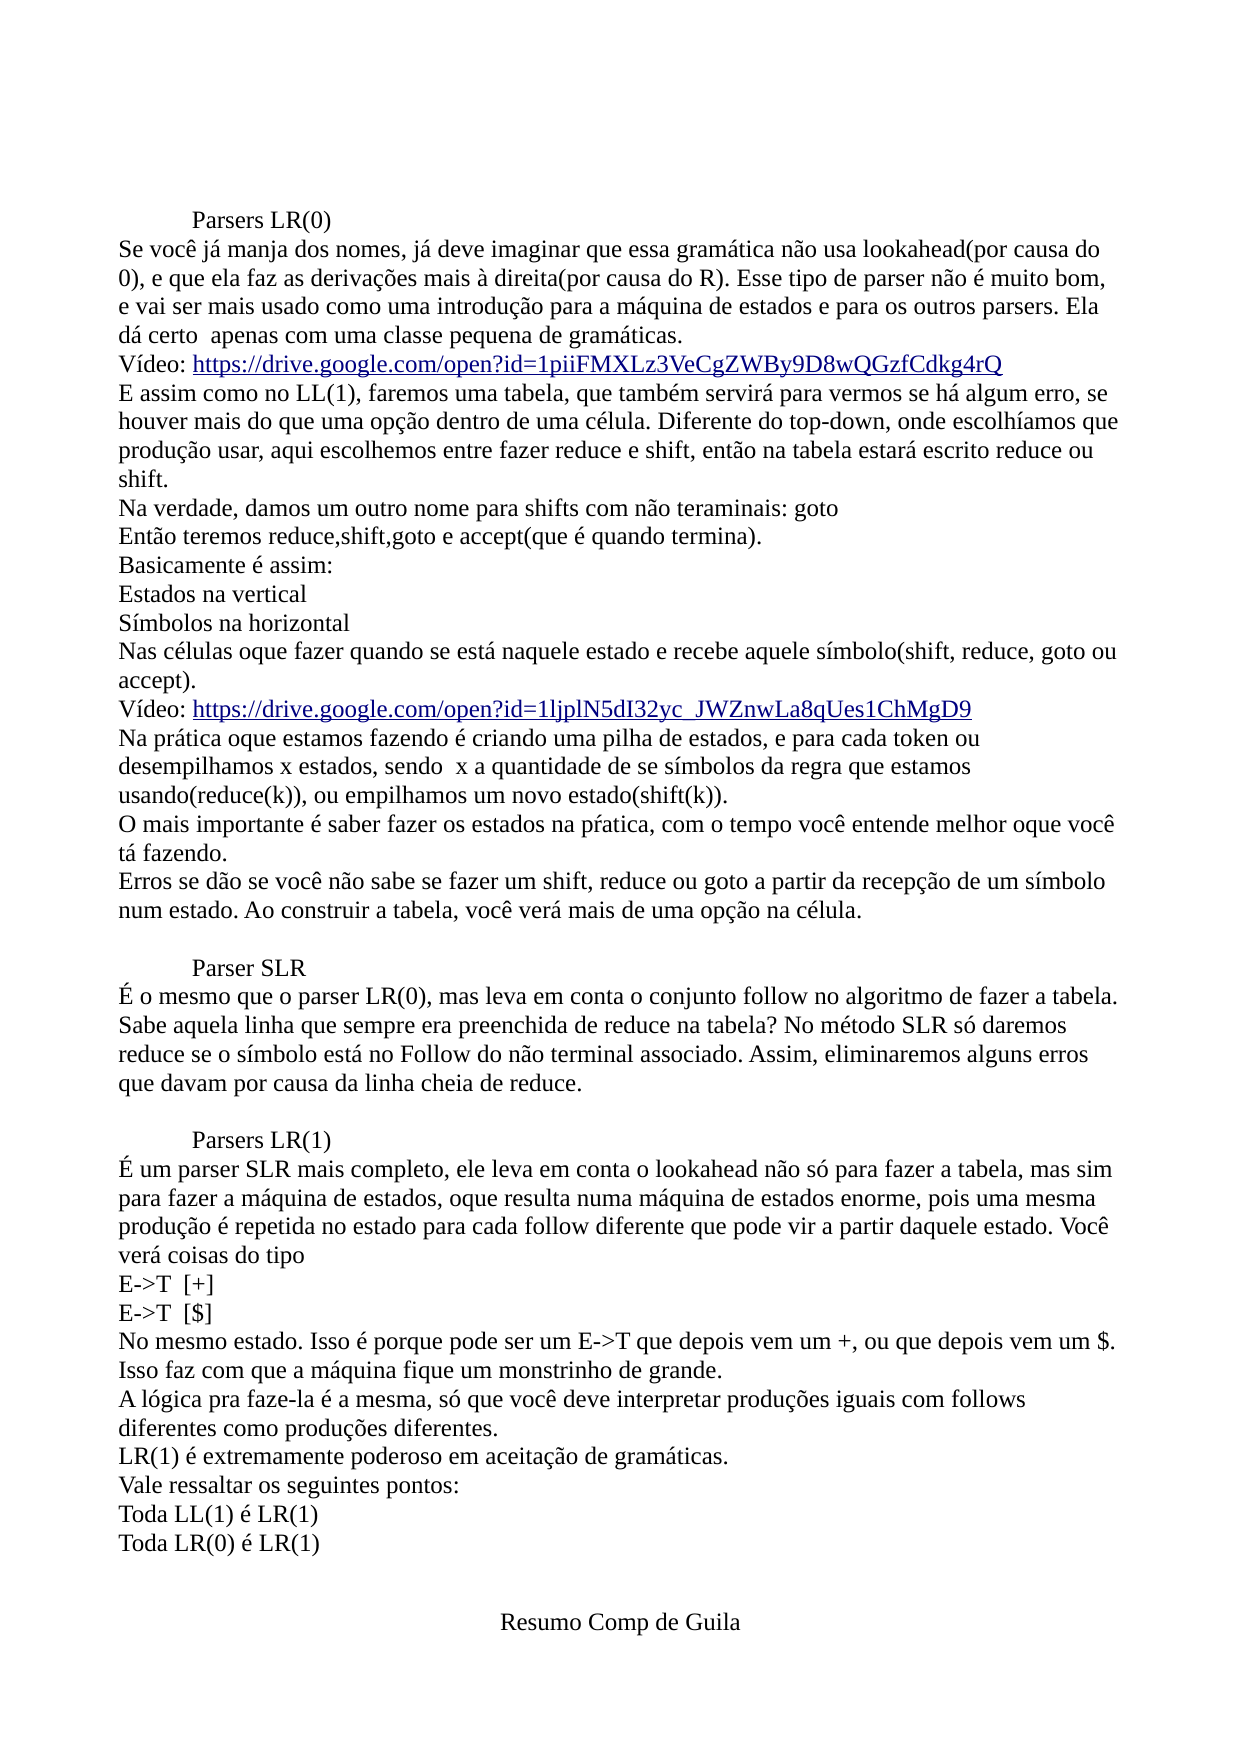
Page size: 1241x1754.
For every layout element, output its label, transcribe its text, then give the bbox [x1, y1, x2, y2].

text É um parser SLR mais completo, ele leva em conta o lookahead não só para fazer a tabela, mas sim para fazer a máquina de estados, oque resulta numa máquina de estados enorme, pois uma mesma produção é repetida no estado para cada follow diferente que pode vir a partir daquele estado. Você verá coisas do tipo [118, 1154, 1122, 1269]
text Vídeo: https://drive.google.com/open?id=1ljplN5dI32yc_JWZnwLa8qUes1ChMgD9 [118, 694, 1122, 723]
text Estados na vertical [118, 579, 1122, 608]
text A lógica pra faze-la é a mesma, só que você deve interpretar produções iguais com follows diferentes como produções diferentes. [118, 1384, 1122, 1441]
text Símbolos na horizontal [118, 608, 1122, 636]
text E->T [$] [118, 1298, 1122, 1326]
text É o mesmo que o parser LR(0), mas leva em conta o conjunto follow no algoritmo de fazer a tabela. Sabe aquela linha que sempre era preenchida de reduce na tabela? No método SLR só daremos reduce se o símbolo está no Follow do não terminal associado. Assim, eliminaremos alguns erros que davam por causa da linha cheia de reduce. [118, 981, 1122, 1096]
text No mesmo estado. Isso é porque pode ser um E->T que depois vem um +, ou que depois vem um $. [118, 1326, 1122, 1355]
text LR(1) é extremamente poderoso em aceitação de gramáticas. Vale ressaltar os seguintes pontos: [118, 1441, 1122, 1499]
text Na verdade, damos um outro nome para shifts com não teraminais: goto [118, 493, 1122, 521]
text Isso faz com que a máquina fique um monstrinho de grande. [118, 1355, 1122, 1384]
text Parser SLR [118, 953, 1122, 981]
text Toda LR(0) é LR(1) [118, 1528, 1122, 1556]
text Na prática oque estamos fazendo é criando uma pilha de estados, e para cada token ou desempilhamos x estados, sendo x a quantidade de se símbolos da regra que estamos usando(reduce(k)), ou empilhamos um novo estado(shift(k)). [118, 723, 1122, 809]
text O mais importante é saber fazer os estados na pŕatica, com o tempo você entende melhor oque você tá fazendo. [118, 809, 1122, 866]
text Nas células oque fazer quando se está naquele estado e recebe aquele símbolo(shift, reduce, goto ou accept). [118, 636, 1122, 694]
text Toda LL(1) é LR(1) [118, 1499, 1122, 1528]
text Basicamente é assim: [118, 550, 1122, 579]
text Parsers LR(1) [118, 1125, 1122, 1154]
text Então teremos reduce,shift,goto e accept(que é quando termina). [118, 521, 1122, 550]
text Vídeo: https://drive.google.com/open?id=1piiFMXLz3VeCgZWBy9D8wQGzfCdkg4rQ [118, 349, 1122, 378]
text Se você já manja dos nomes, já deve imaginar que essa gramática não usa lookahead(por causa do 0), e que ela faz as derivações mais à direita(por causa do R). Esse tipo de parser não é muito bom, e vai ser mais usado como uma introdução para a máquina de estados e para os outros parsers. Ela dá certo apenas com uma classe pequena de gramáticas. [118, 234, 1122, 349]
text E assim como no LL(1), faremos uma tabela, que também servirá para vermos se há algum erro, se houver mais do que uma opção dentro de uma célula. Diferente do top-down, onde escolhíamos que produção usar, aqui escolhemos entre fazer reduce e shift, então na tabela estará escrito reduce ou shift. [118, 378, 1122, 493]
text E->T [+] [118, 1269, 1122, 1298]
text Erros se dão se você não sabe se fazer um shift, reduce ou goto a partir da recepção de um símbolo num estado. Ao construir a tabela, você verá mais de uma opção na célula. [118, 866, 1122, 924]
text Parsers LR(0) [118, 205, 1122, 234]
